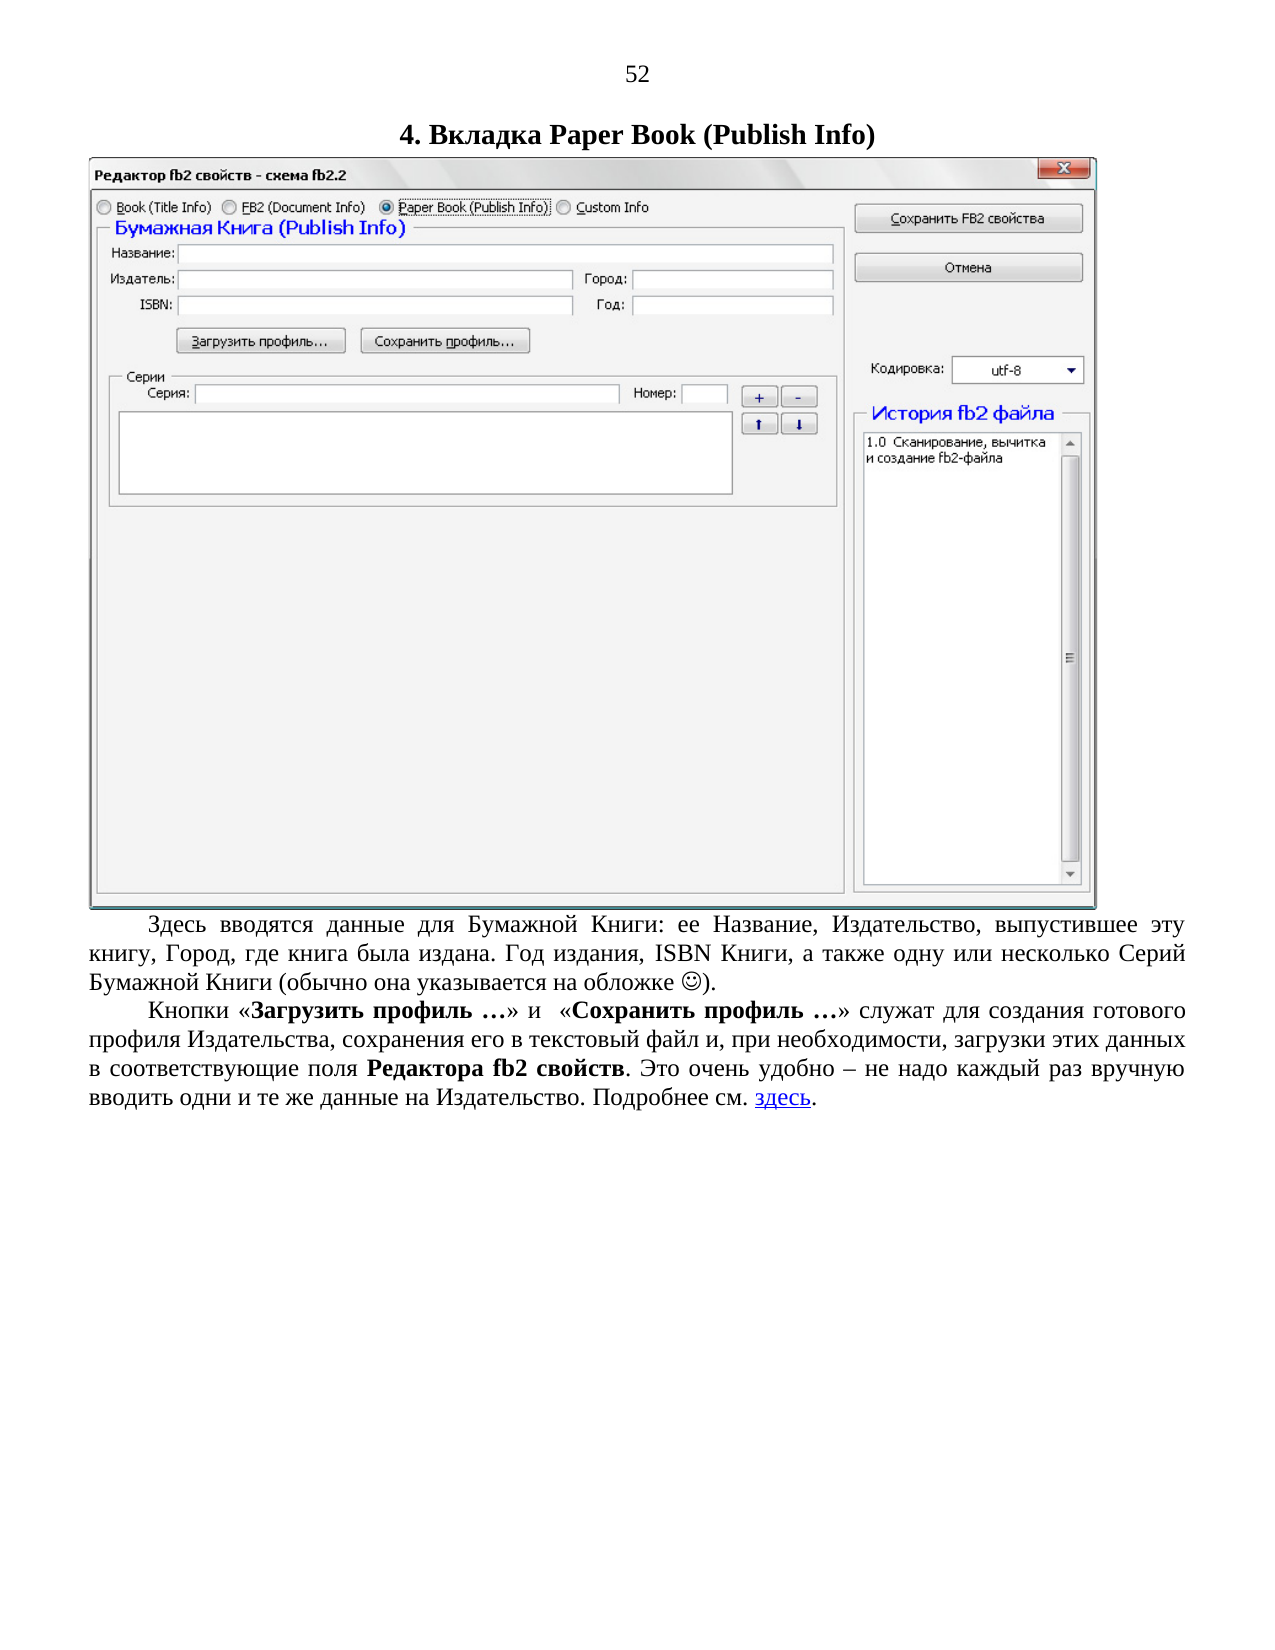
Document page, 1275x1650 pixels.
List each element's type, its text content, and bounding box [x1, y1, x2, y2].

subtitle 4. Вкладка Paper Book (Publish Info) [89, 117, 1186, 151]
picture [88, 157, 1098, 910]
text Здесь вводятся данные для Бумажной Книги: ее Название, Издательство, выпустившее эту книгу, Город, где книга была издана. Год издания, ISBN Книги, а также одну или несколько Серий Бумажной Книги (обычно она указывается на обложке ). [89, 909, 1186, 996]
text Кнопки «Загрузить профиль …» и «Сохранить профиль …» служат для создания готового профиля Издательства, сохранения его в текстовый файл и, при необходимости, загрузки этих данных в соответствующие поля Редактора fb2 свойств. Это очень удобно – не надо каждый раз вручную вводить одни и те же данные на Издательство. Подробнее см. здесь. [89, 996, 1186, 1111]
